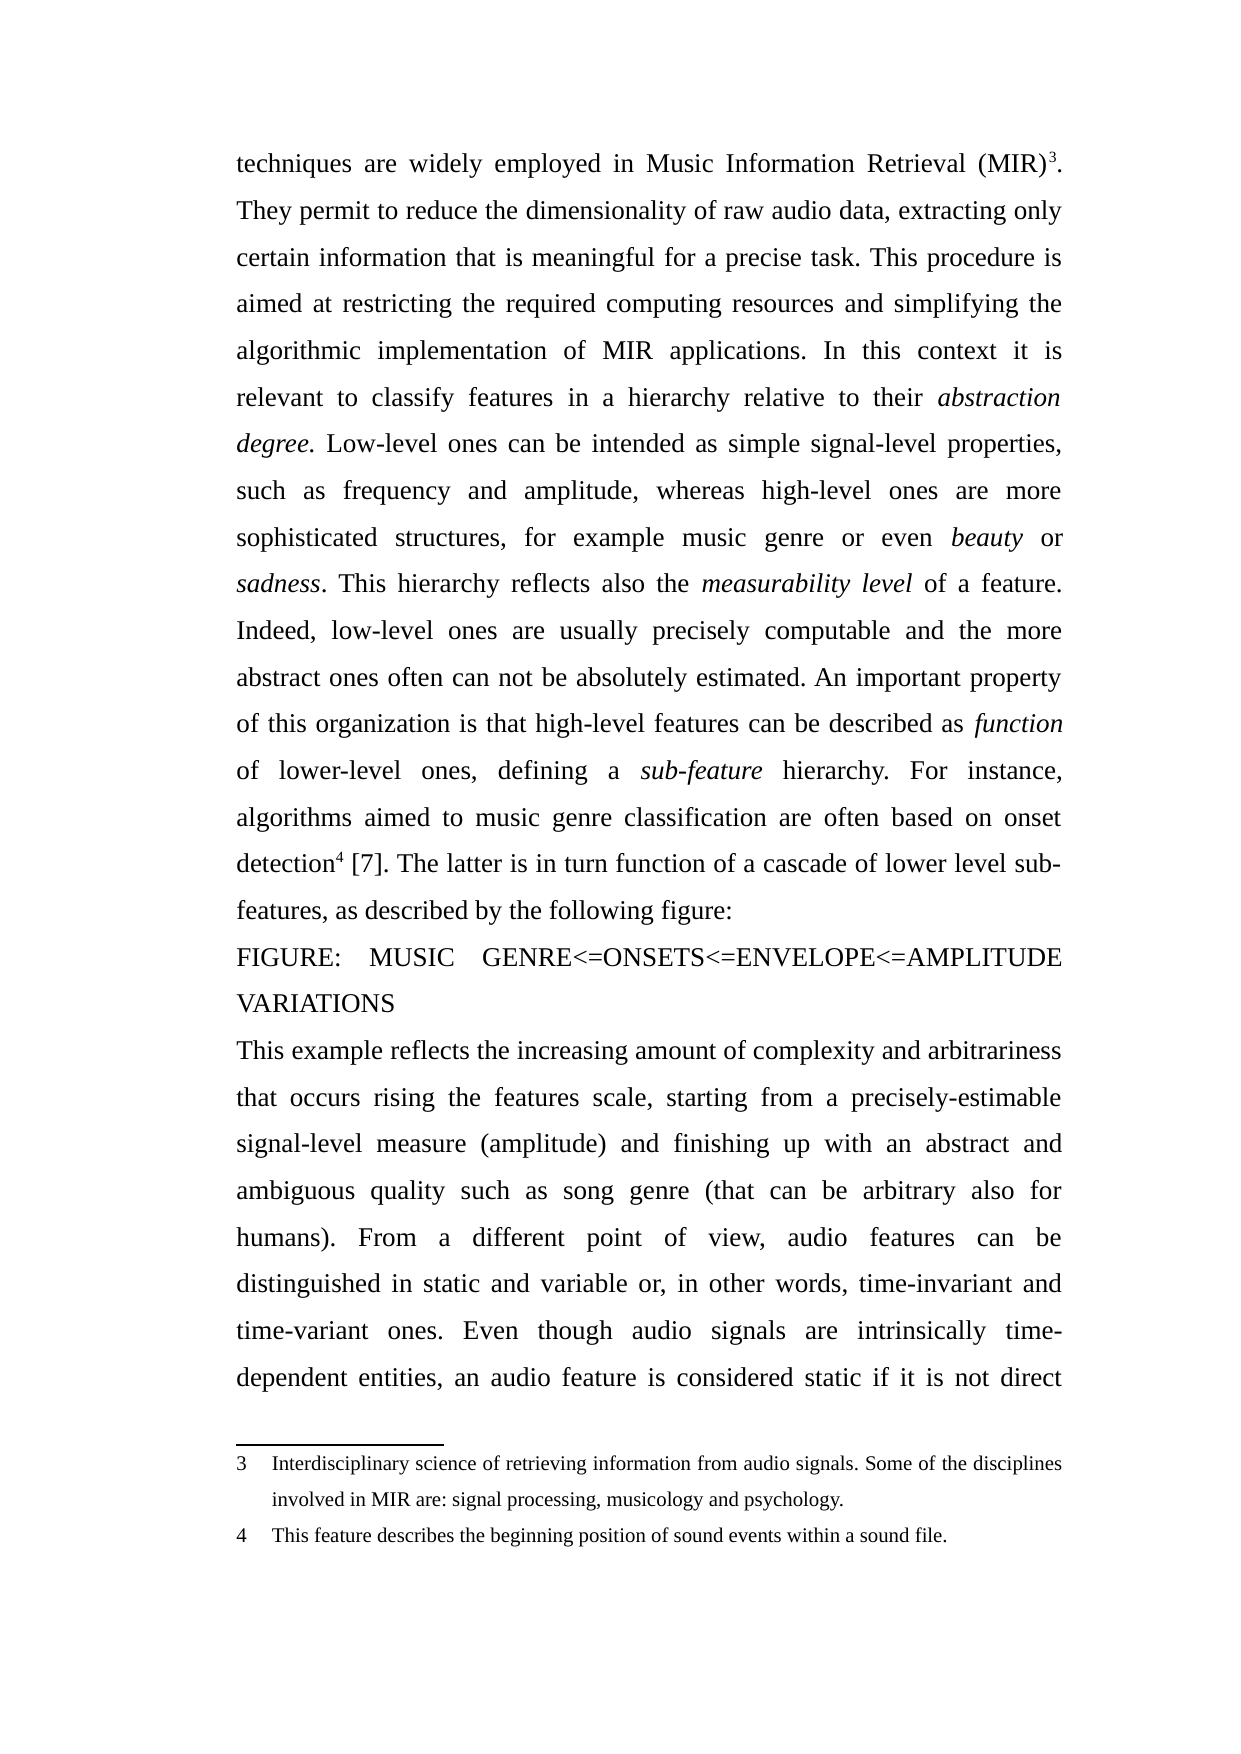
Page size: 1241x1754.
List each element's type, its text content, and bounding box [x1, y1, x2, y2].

text FIGURE: MUSIC GENRE<=ONSETS<=ENVELOPE<=AMPLITUDE VARIATIONS [236, 941, 1063, 1019]
text This feature describes the beginning position of sound events within a sound file. [236, 1523, 1063, 1547]
text Interdisciplinary science of retrieving information from audio signals. Some of the disciplines involved in MIR are: signal processing, musicology and psychology. [236, 1451, 1063, 1511]
text This example reflects the increasing amount of complexity and arbitrariness that occurs rising the features scale, starting from a precisely-estimable signal-level measure (amplitude) and finishing up with an abstract and ambiguous quality such as song genre (that can be arbitrary also for humans). From a different point of view, audio features can be distinguished in static and variable or, in other words, time-invariant and time-variant ones. Even though audio signals are intrinsically time-dependent entities, an audio feature is considered static if it is not direct [236, 1034, 1063, 1392]
text techniques are widely employed in Music Information Retrieval (MIR). They permit to reduce the dimensionality of raw audio data, extracting only certain information that is meaningful for a precise task. This procedure is aimed at restricting the required computing resources and simplifying the algorithmic implementation of MIR applications. In this context it is relevant to classify features in a hierarchy relative to their abstraction degree. Low-level ones can be intended as simple signal-level properties, such as frequency and amplitude, whereas high-level ones are more sophisticated structures, for example music genre or even beauty or sadness. This hierarchy reflects also the measurability level of a feature. Indeed, low-level ones are usually precisely computable and the more abstract ones often can not be absolutely estimated. An important property of this organization is that high-level features can be described as function of lower-level ones, defining a sub-feature hierarchy. For instance, algorithms aimed to music genre classification are often based on onset detection [7]. The latter is in turn function of a cascade of lower level sub-features, as described by the following figure: [236, 148, 1063, 925]
